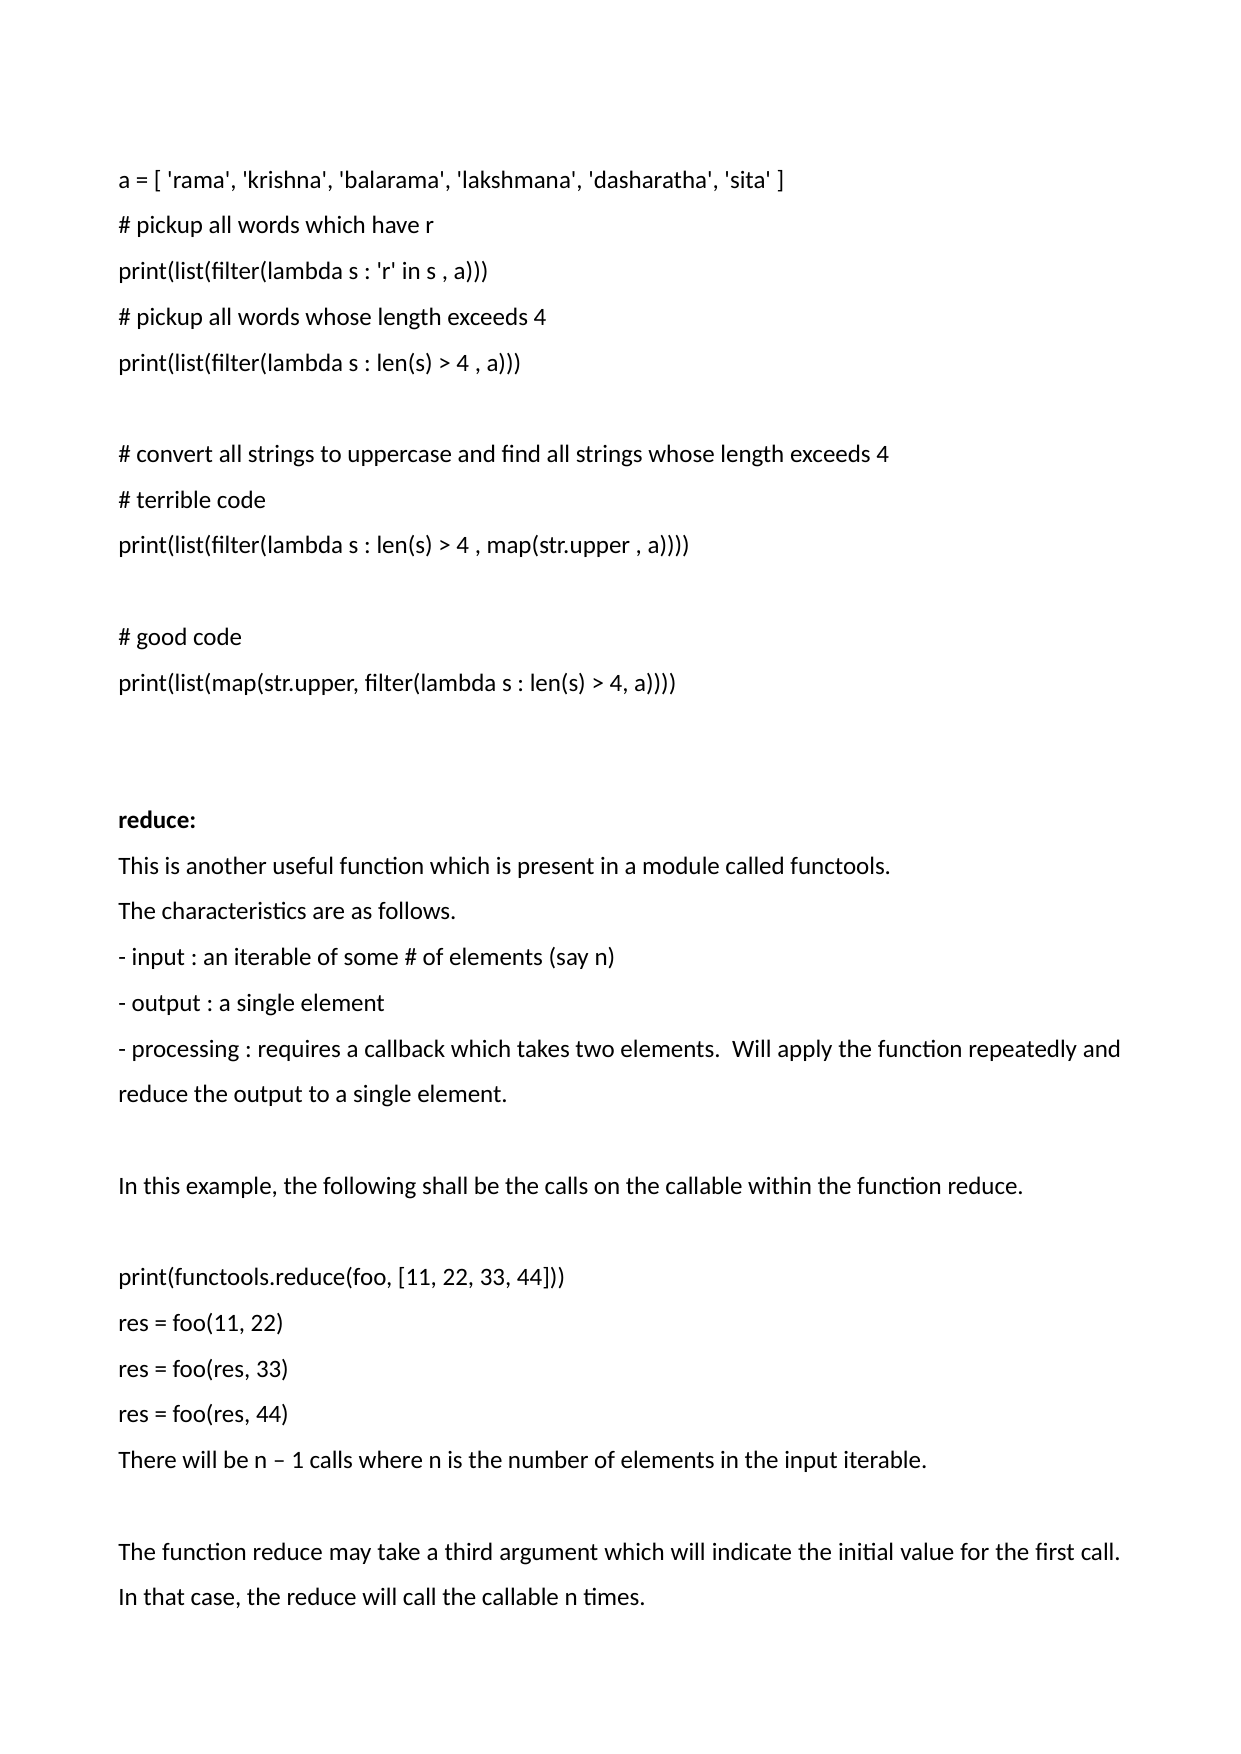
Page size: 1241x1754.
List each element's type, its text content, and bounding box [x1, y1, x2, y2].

text # good code [118, 621, 1122, 652]
text The characteristics are as follows. [118, 896, 1122, 926]
text res = foo(11, 22) [118, 1307, 1122, 1338]
text print(list(filter(lambda s : len(s) > 4 , a))) [118, 347, 1122, 377]
text - input : an iterable of some # of elements (say n) [118, 941, 1122, 972]
text In this example, the following shall be the calls on the callable within the function reduce. [118, 1170, 1122, 1200]
text reduce: [118, 804, 1122, 834]
text - output : a single element [118, 987, 1122, 1017]
text There will be n – 1 calls where n is the number of elements in the input iterable. [118, 1444, 1122, 1475]
text print(list(filter(lambda s : len(s) > 4 , map(str.upper , a)))) [118, 530, 1122, 560]
text print(functools.reduce(foo, [11, 22, 33, 44])) [118, 1261, 1122, 1292]
text a = [ 'rama', 'krishna', 'balarama', 'lakshmana', 'dasharatha', 'sita' ] [118, 164, 1122, 194]
text # pickup all words whose length exceeds 4 [118, 301, 1122, 332]
text res = foo(res, 44) [118, 1398, 1122, 1429]
text - processing : requires a callback which takes two elements. Will apply the function repeatedly and reduce the output to a single element. [118, 1033, 1122, 1109]
text # pickup all words which have r [118, 209, 1122, 240]
text print(list(map(str.upper, filter(lambda s : len(s) > 4, a)))) [118, 667, 1122, 697]
text # terrible code [118, 484, 1122, 514]
text res = foo(res, 33) [118, 1353, 1122, 1383]
text print(list(filter(lambda s : 'r' in s , a))) [118, 255, 1122, 286]
text This is another useful function which is present in a module called functools. [118, 850, 1122, 880]
text The function reduce may take a third argument which will indicate the initial value for the first call. In that case, the reduce will call the callable n times. [118, 1536, 1122, 1612]
text # convert all strings to uppercase and find all strings whose length exceeds 4 [118, 438, 1122, 469]
